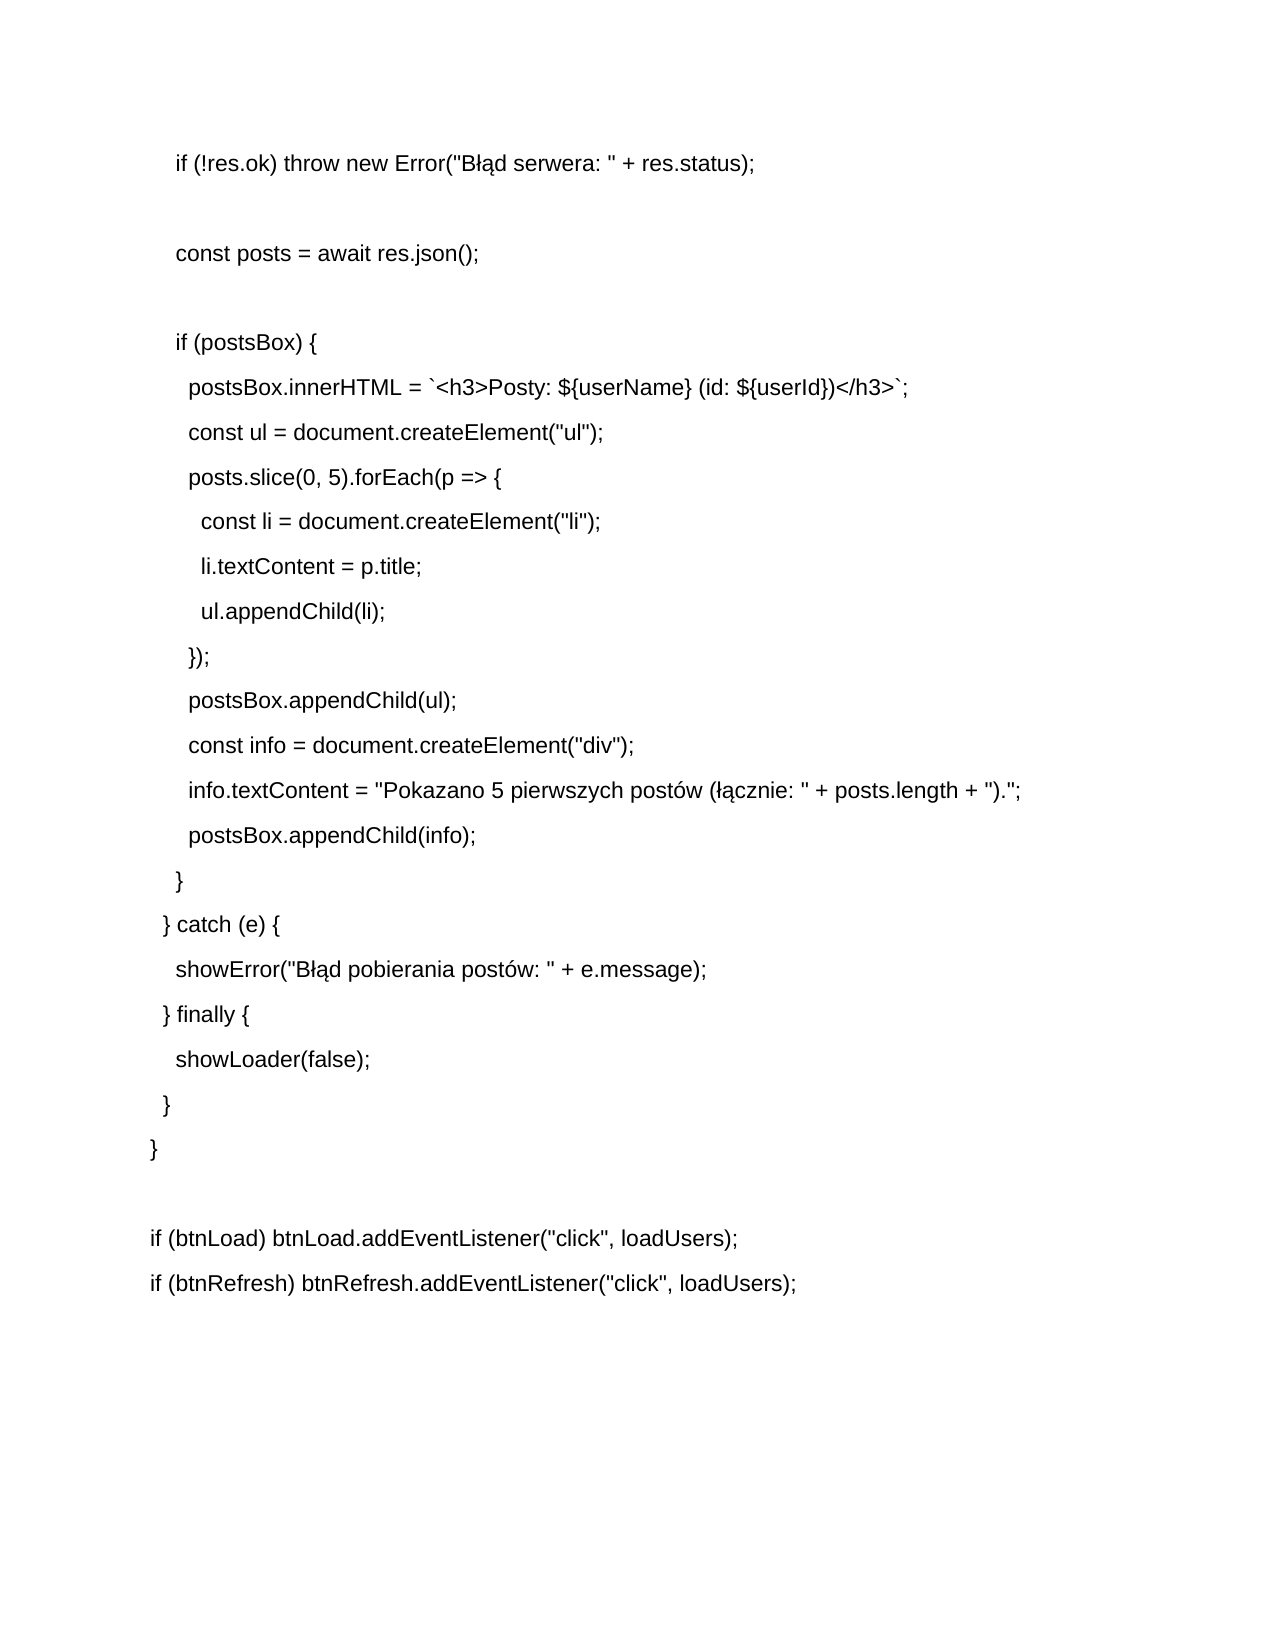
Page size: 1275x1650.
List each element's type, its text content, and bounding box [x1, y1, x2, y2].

text postsBox.appendChild(ul); [150, 687, 1125, 714]
text const ul = document.createElement("ul"); [150, 419, 1125, 445]
text const info = document.createElement("div"); [150, 732, 1125, 759]
text } [150, 867, 1125, 893]
text const posts = await res.json(); [150, 239, 1125, 266]
text showLoader(false); [150, 1046, 1125, 1072]
text } [150, 1135, 1125, 1162]
text postsBox.appendChild(info); [150, 822, 1125, 848]
text li.textContent = p.title; [150, 553, 1125, 579]
text postsBox.innerHTML = `<h3>Posty: ${userName} (id: ${userId})</h3>`; [150, 374, 1125, 400]
text if (!res.ok) throw new Error("Błąd serwera: " + res.status); [150, 150, 1125, 176]
text showError("Błąd pobierania postów: " + e.message); [150, 956, 1125, 983]
text } [150, 1091, 1125, 1117]
text const li = document.createElement("li"); [150, 508, 1125, 535]
text posts.slice(0, 5).forEach(p => { [150, 463, 1125, 490]
text ul.appendChild(li); [150, 598, 1125, 624]
text if (btnRefresh) btnRefresh.addEventListener("click", loadUsers); [150, 1270, 1125, 1296]
text } catch (e) { [150, 911, 1125, 938]
text }); [150, 643, 1125, 669]
text if (postsBox) { [150, 329, 1125, 356]
text info.textContent = "Pokazano 5 pierwszych postów (łącznie: " + posts.length + ")."; [150, 777, 1125, 803]
text if (btnLoad) btnLoad.addEventListener("click", loadUsers); [150, 1225, 1125, 1251]
text } finally { [150, 1001, 1125, 1027]
